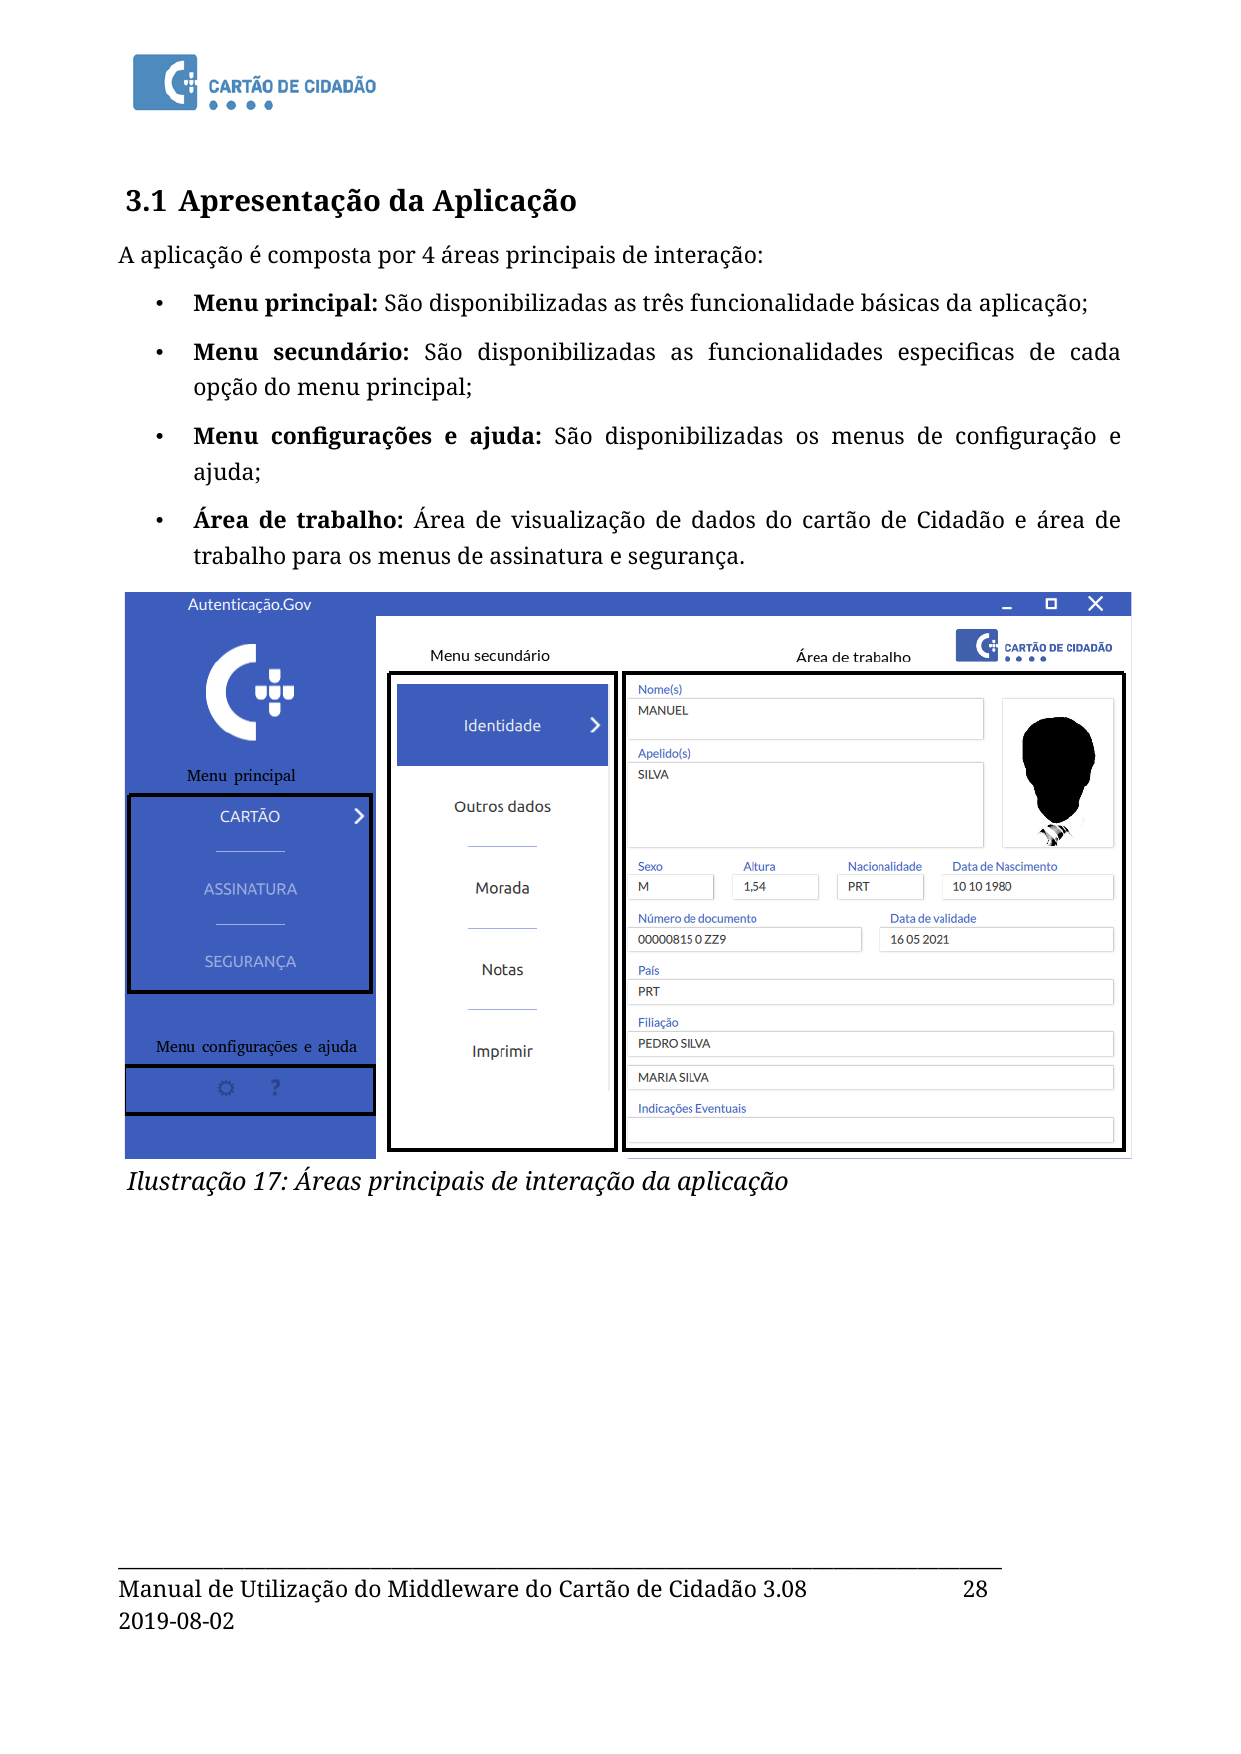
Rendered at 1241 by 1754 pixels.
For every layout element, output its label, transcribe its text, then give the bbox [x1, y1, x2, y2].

list Ilustração 17: Áreas principais de interação da aplicação [127, 1159, 1132, 1198]
picture [124, 592, 1132, 1159]
text A aplicação é composta por 4 áreas principais de interação: [118, 238, 1122, 270]
list Área de trabalho: Área de visualização de dados do cartão de Cidadão e área de trabalho para os menus de assinatura e segurança. [156, 504, 1122, 571]
picture [130, 47, 423, 118]
list Menu configurações e ajuda: São disponibilizadas os menus de configuração e ajuda; [156, 420, 1122, 487]
subtitle Apresentação da Aplicação [118, 180, 1122, 220]
list Menu principal: São disponibilizadas as três funcionalidade básicas da aplicação; [156, 287, 1122, 318]
list [127, 1198, 1132, 1294]
list Menu secundário: São disponibilizadas as funcionalidades especificas de cada opção do menu principal; [156, 335, 1122, 403]
